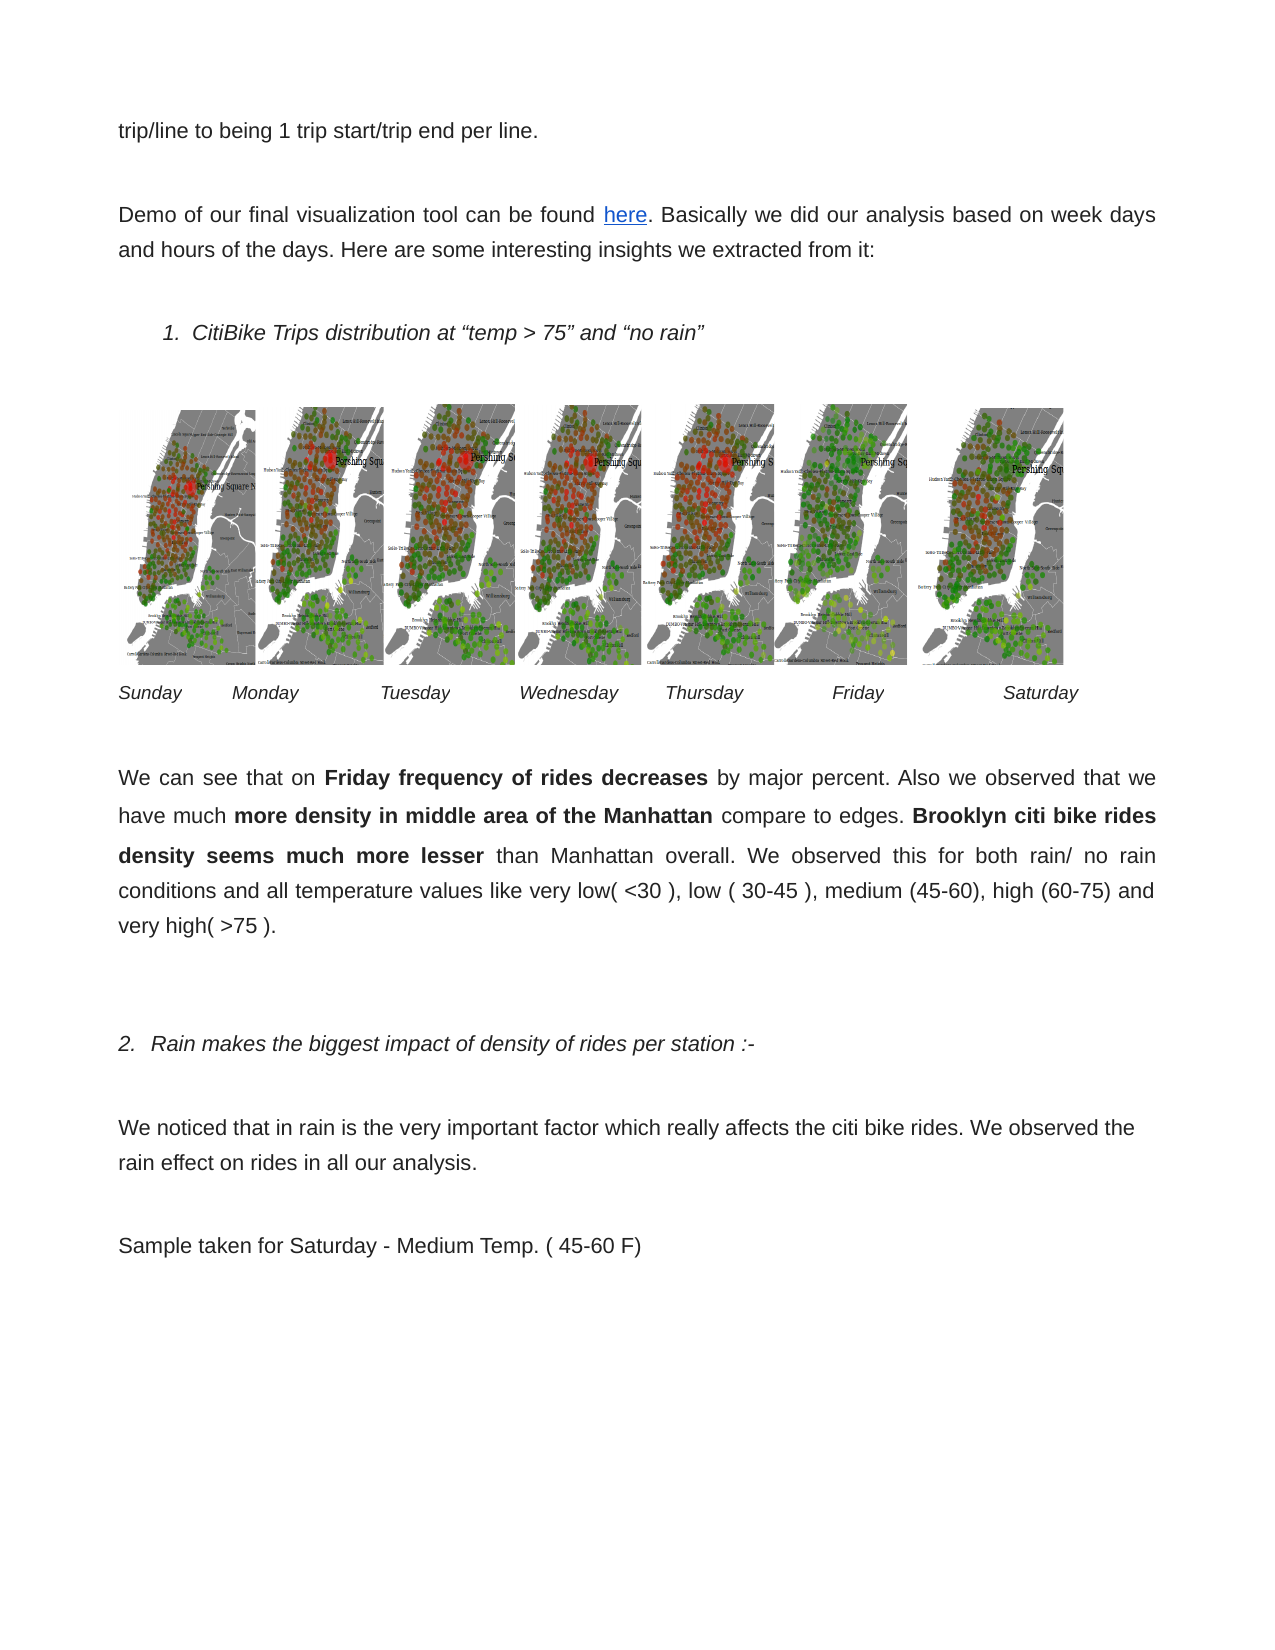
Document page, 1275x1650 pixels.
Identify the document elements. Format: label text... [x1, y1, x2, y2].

text Demo of our final visualization tool can be found here. Basically we did our analysis based on week days and hours of the days. Here are some interesting insights we extracted from it: [118, 202, 1157, 262]
list CitiBike Trips distribution at “temp > 75” and “no rain” [162, 320, 1157, 346]
text Sunday Monday Tuesday Wednesday Thursday Friday Saturday [118, 676, 1157, 704]
text Sample taken for Saturday - Medium Temp. ( 45-60 F) [118, 1233, 1157, 1259]
text 2. Rain makes the biggest impact of density of rides per station :- [118, 1031, 1157, 1056]
text We can see that on Friday frequency of rides decreases by major percent. Also we observed that we have much more density in middle area of the Manhattan compare to edges. Brooklyn citi bike rides density seems much more lesser than Manhattan overall. We observed this for both rain/ no rain conditions and all temperature values like very low( <30 ), low ( 30-45 ), medium (45-60), high (60-75) and very high( >75 ). [118, 764, 1157, 938]
picture [118, 404, 1064, 665]
text We noticed that in rain is the very important factor which really affects the citi bike rides. We observed the rain effect on rides in all our analysis. [118, 1115, 1157, 1175]
text trip/line to being 1 trip start/trip end per line. [118, 118, 1157, 143]
